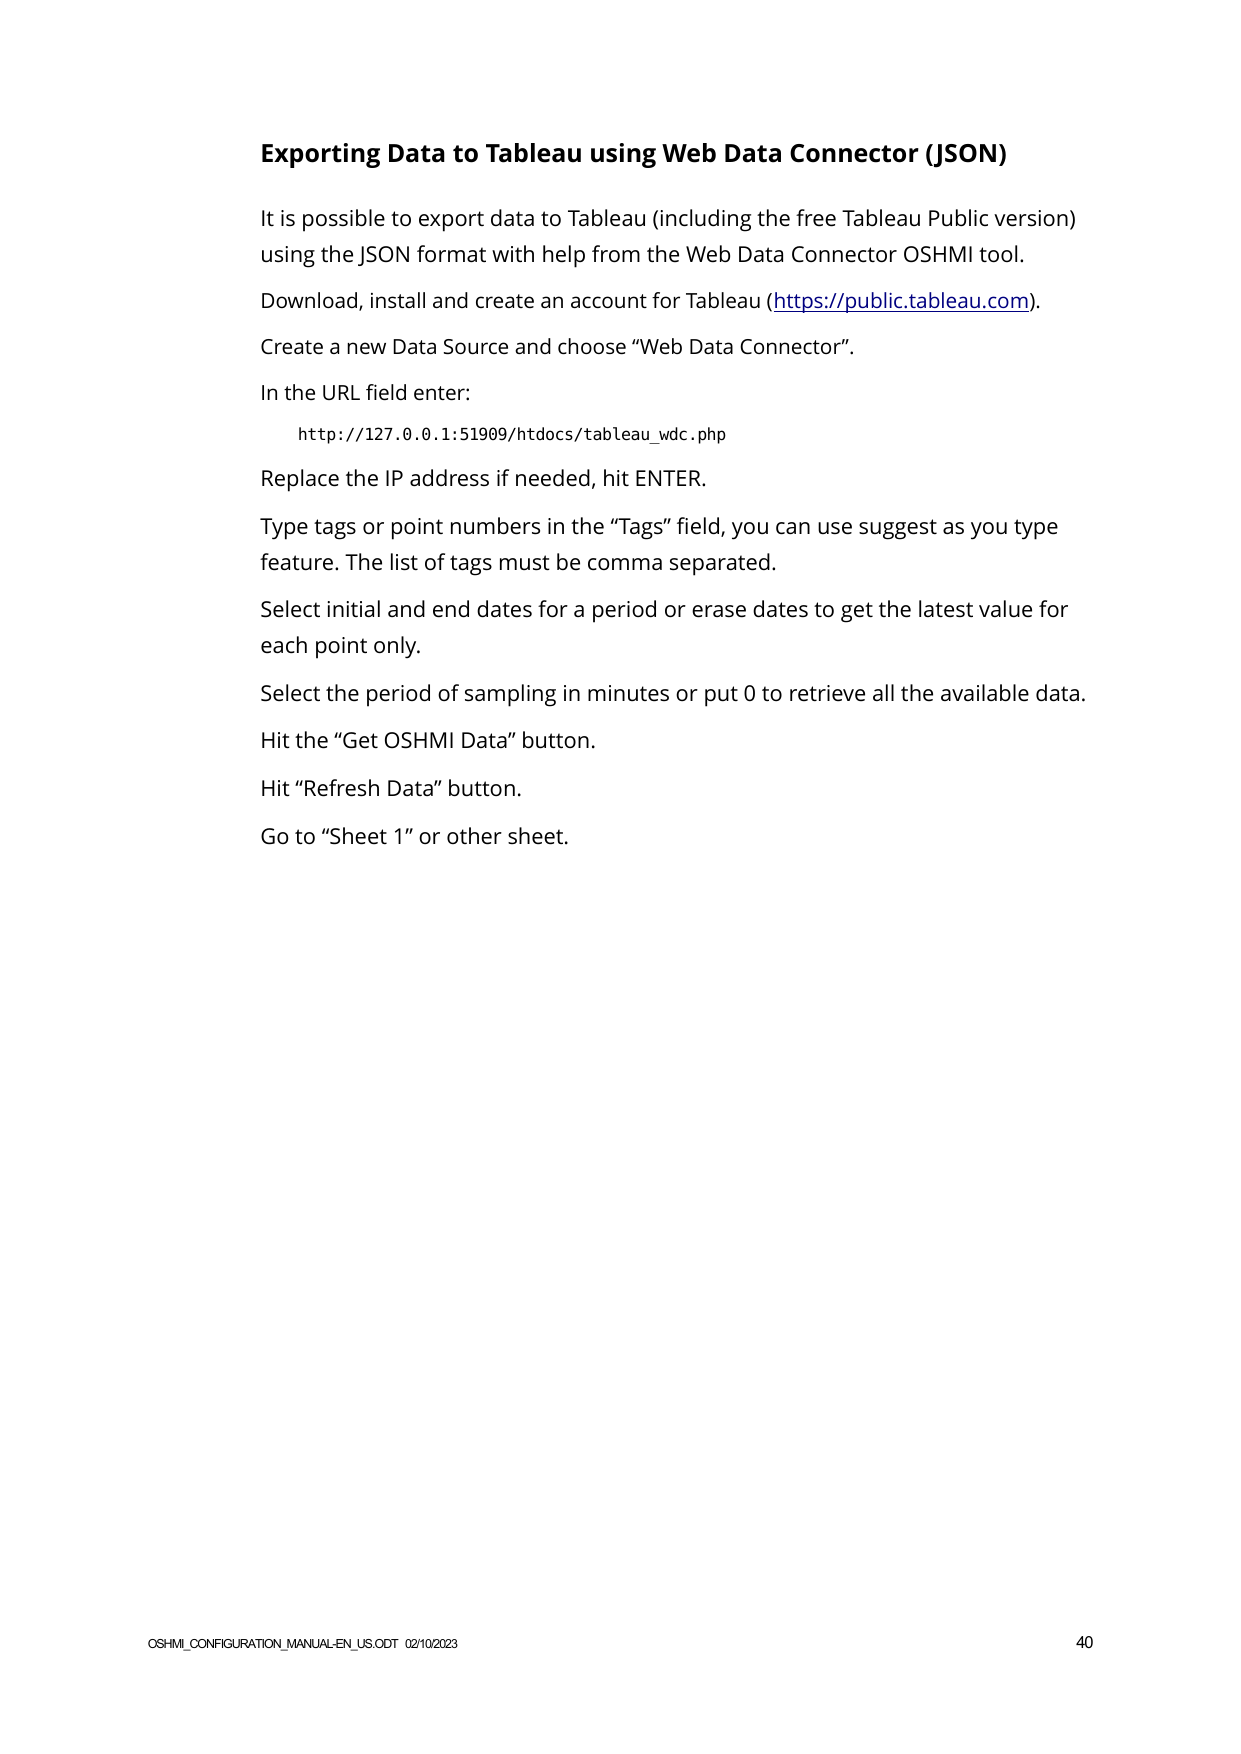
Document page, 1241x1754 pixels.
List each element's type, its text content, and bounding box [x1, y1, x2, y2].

text Go to “Sheet 1” or other sheet. [260, 821, 1093, 851]
text http://127.0.0.1:51909/htdocs/tableau_wdc.php [260, 424, 1093, 444]
text It is possible to export data to Tableau (including the free Tableau Public version) using the JSON format with help from the Web Data Connector OSHMI tool. [260, 203, 1093, 268]
text Type tags or point numbers in the “Tags” field, you can use suggest as you type feature. The list of tags must be comma separated. [260, 511, 1093, 576]
text Download, install and create an account for Tableau (https://public.tableau.com). [260, 286, 1093, 315]
subtitle Exporting Data to Tableau using Web Data Connector (JSON) [260, 136, 1093, 170]
text In the URL field enter: [260, 378, 1093, 407]
text Replace the IP address if needed, hit ENTER. [260, 463, 1093, 493]
text Create a new Data Source and choose “Web Data Connector”. [260, 332, 1093, 361]
text Hit the “Get OSHMI Data” button. [260, 726, 1093, 755]
text Select initial and end dates for a period or erase dates to get the latest value for each point only. [260, 594, 1093, 660]
text Select the period of sampling in minutes or put 0 to retrieve all the available data. [260, 678, 1093, 708]
text Hit “Refresh Data” button. [260, 773, 1093, 803]
